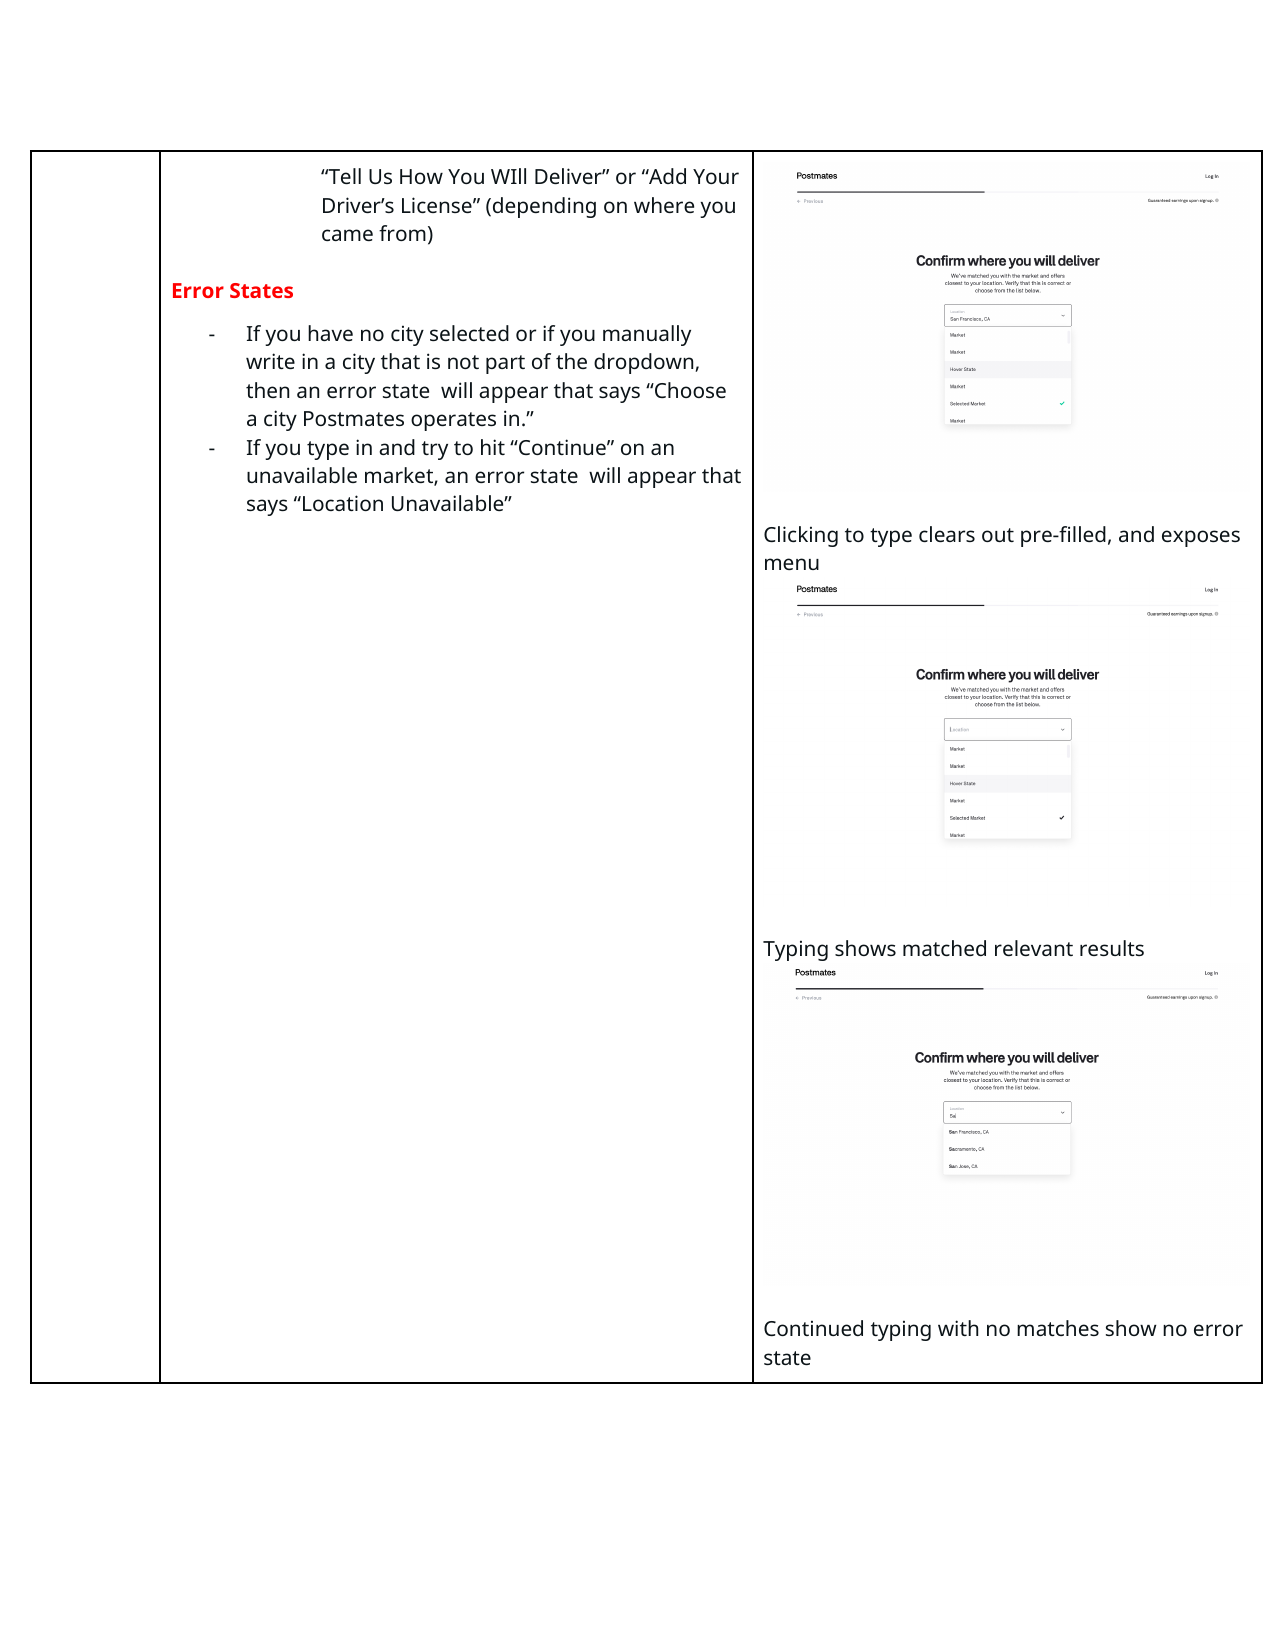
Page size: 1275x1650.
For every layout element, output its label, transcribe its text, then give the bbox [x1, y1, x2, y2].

table_cell “Tell Us How You WIll Deliver” or “Add Your Driver’s License” (depending on where you came from) Error States If you have no city selected or if you manually write in a city that is not part of the dropdown, then an error state will appear that says “Choose a city Postmates operates in.” If you type in and try to hit “Continue” on an unavailable market, an error state will appear that says “Location Unavailable” [161, 152, 752, 1382]
table_cell Clicking to type clears out pre-filled, and exposes menu Typing shows matched relevant results Continued typing with no matches show no error state [754, 152, 1261, 1382]
table_cell [32, 152, 159, 1382]
picture [763, 577, 1251, 907]
picture [763, 162, 1251, 492]
picture [763, 963, 1251, 1286]
